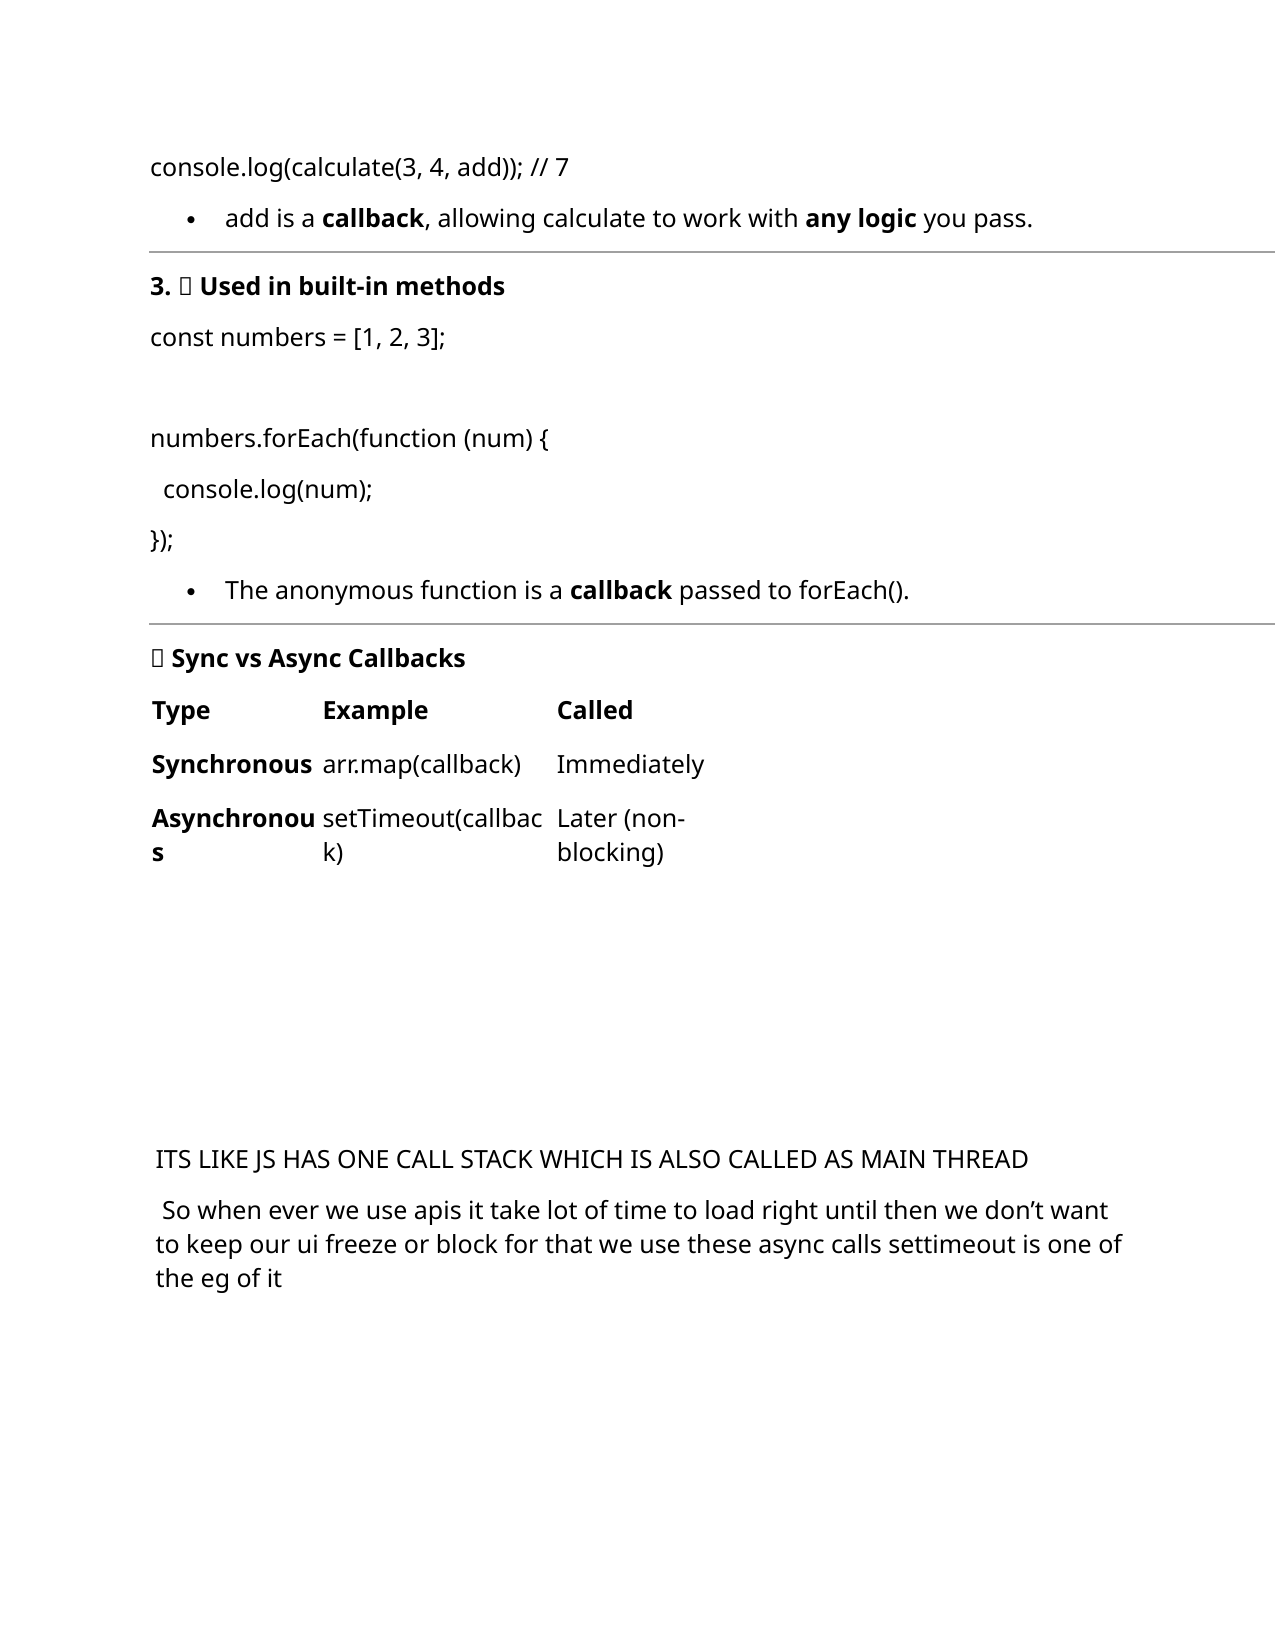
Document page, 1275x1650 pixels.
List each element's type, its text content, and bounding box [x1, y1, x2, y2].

text 3. ✅ Used in built-in methods [150, 268, 1125, 302]
table_header ITS LIKE JS HAS ONE CALL STACK WHICH IS ALSO CALLED AS MAIN THREAD So when ever we use apis it take lot of time to load right until then we don’t want to keep our ui freeze or block for that we use these async calls settimeout is one of the eg of it [154, 1039, 1125, 1465]
text const numbers = [1, 2, 3]; [150, 319, 1125, 353]
text 🔁 Sync vs Async Callbacks [150, 641, 1125, 674]
table_cell Asynchronous [150, 799, 321, 887]
table_header Type [150, 691, 321, 745]
table_cell Later (non-blocking) [555, 799, 779, 887]
text }); [150, 522, 1125, 556]
table_header Called [555, 691, 779, 745]
text console.log(num); [150, 471, 1125, 505]
text numbers.forEach(function (num) { [150, 421, 1125, 455]
table_cell setTimeout(callback) [321, 799, 555, 887]
table_header Example [321, 691, 555, 745]
table_cell Immediately [555, 745, 779, 799]
list add is a callback, allowing calculate to work with any logic you pass. [187, 201, 1125, 235]
text console.log(calculate(3, 4, add)); // 7 [150, 150, 1125, 184]
table_header [150, 1039, 154, 1465]
list The anonymous function is a callback passed to forEach(). [187, 573, 1125, 607]
table_cell arr.map(callback) [321, 745, 555, 799]
table_cell Synchronous [150, 745, 321, 799]
